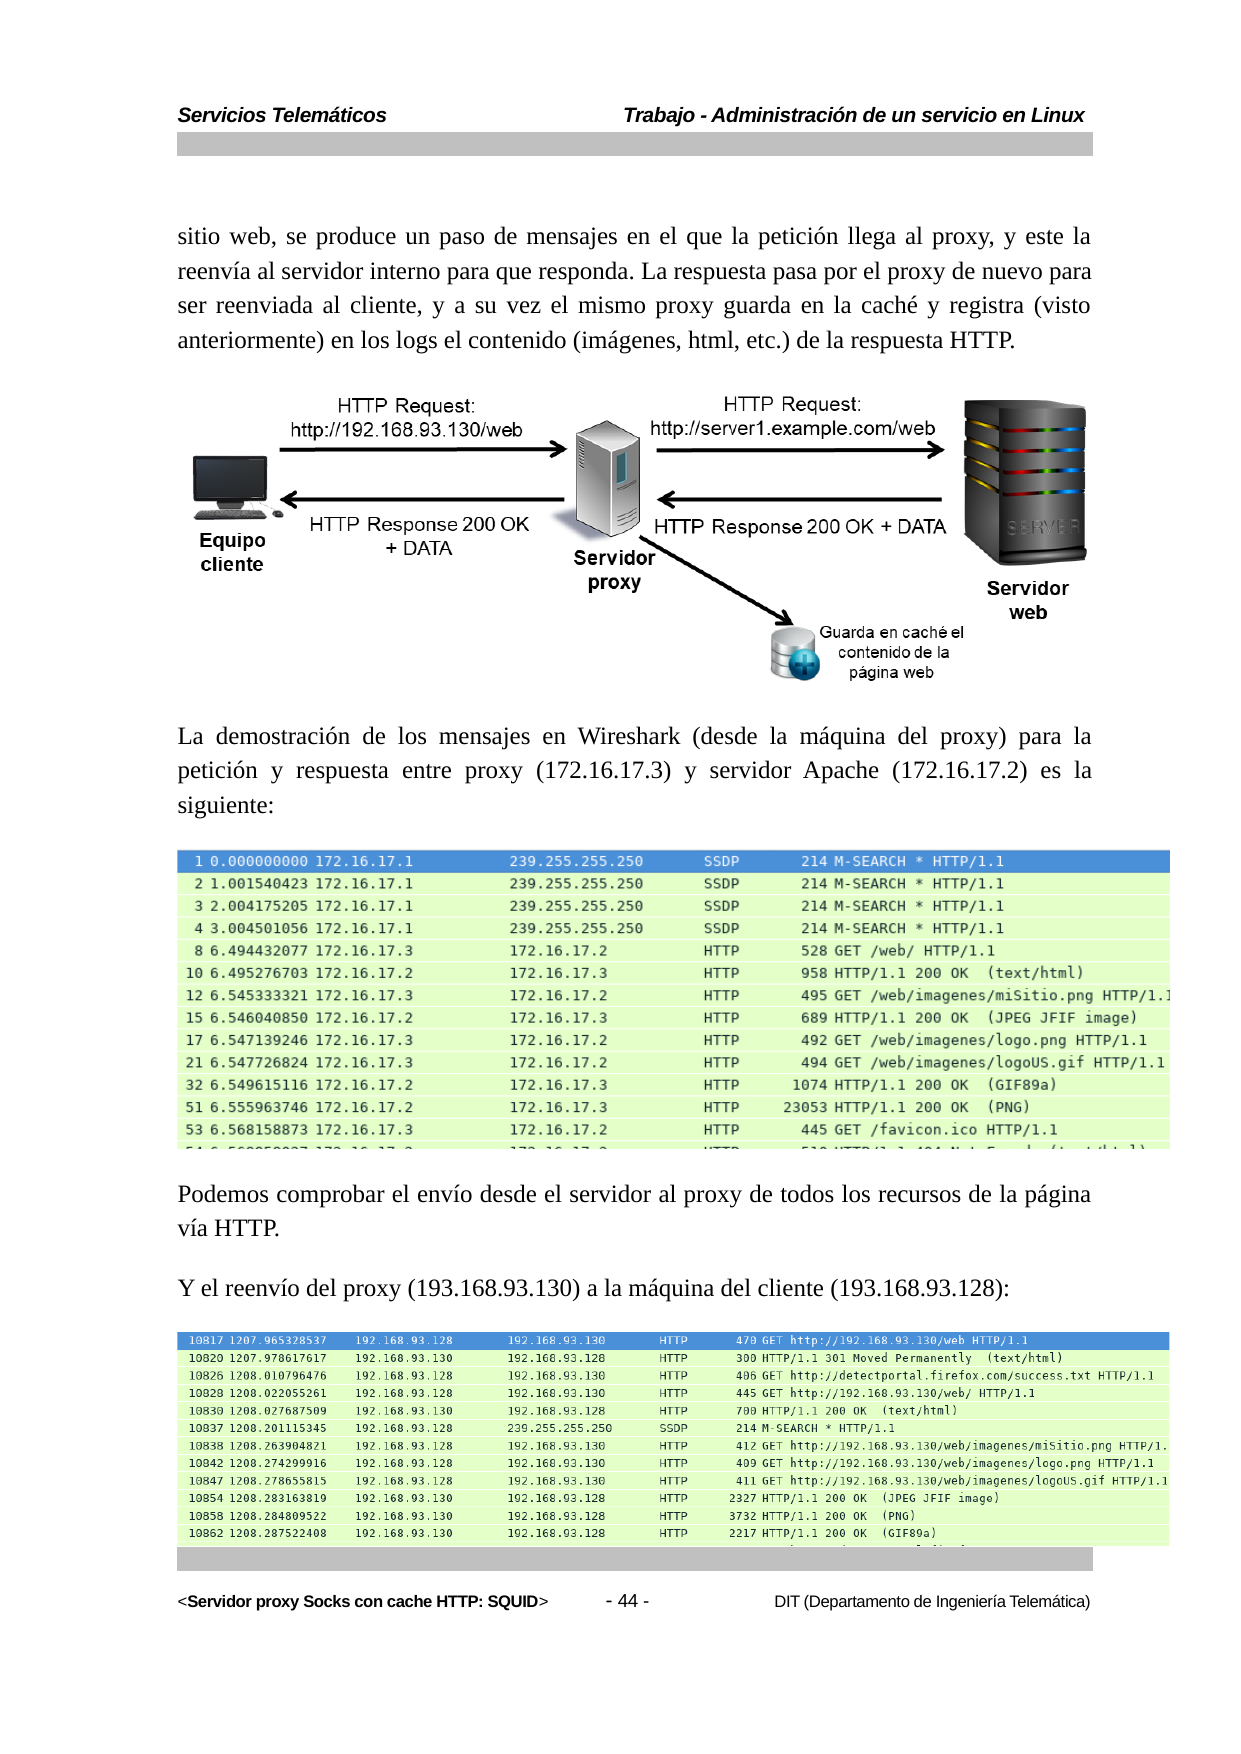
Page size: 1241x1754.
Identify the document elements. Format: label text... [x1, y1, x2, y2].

text Podemos comprobar el envío desde el servidor al proxy de todos los recursos de la página vía HTTP. [177, 1179, 1093, 1242]
text Y el reenvío del proxy (193.168.93.130) a la máquina del cliente (193.168.93.128): [177, 1273, 1093, 1302]
text sitio web, se produce un paso de mensajes en el que la petición llega al proxy, y este la reenvía al servidor interno para que responda. La respuesta pasa por el proxy de nuevo para ser reenviada al cliente, y a su vez el mismo proxy guarda en la caché y registra (visto anteriormente) en los logs el contenido (imágenes, html, etc.) de la respuesta HTTP. [177, 221, 1093, 354]
text La demostración de los mensajes en Wireshark (desde la máquina del proxy) para la petición y respuesta entre proxy (172.16.17.3) y servidor Apache (172.16.17.2) es la siguiente: [177, 721, 1093, 819]
